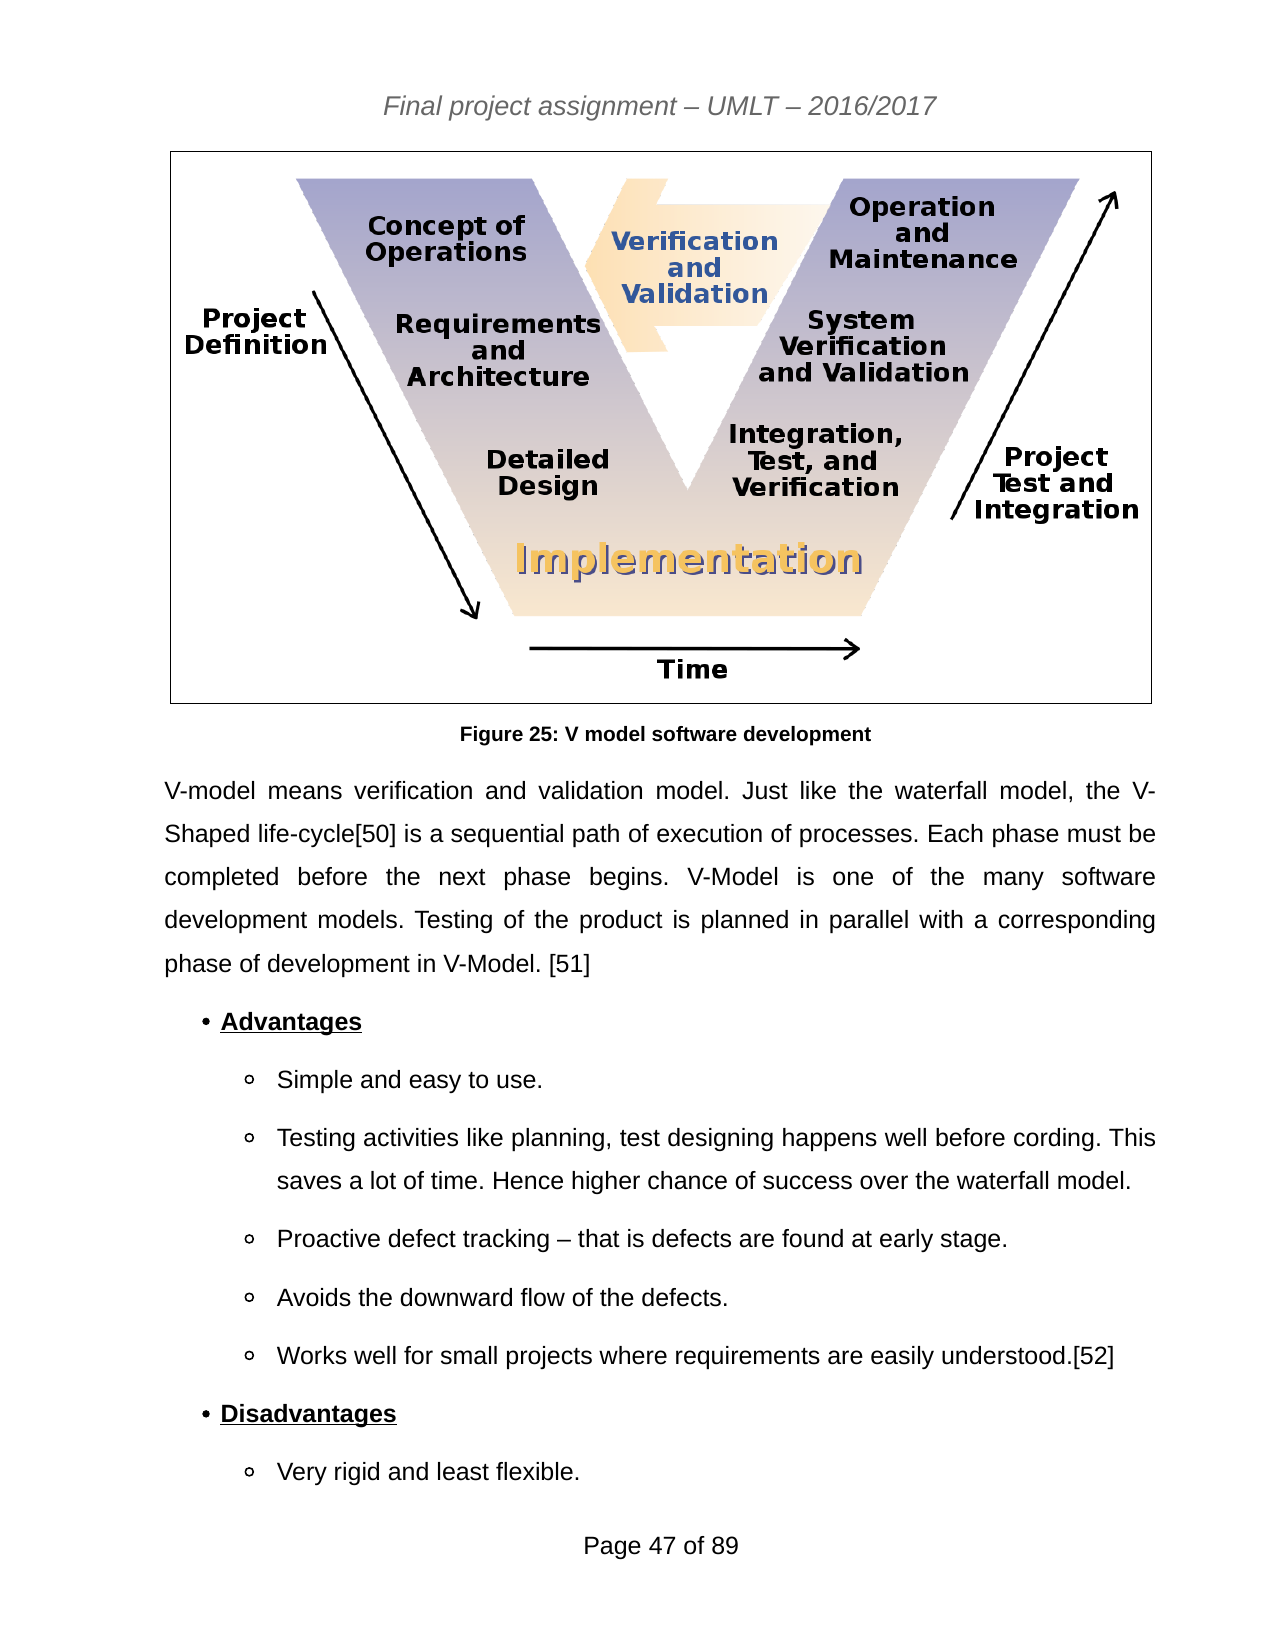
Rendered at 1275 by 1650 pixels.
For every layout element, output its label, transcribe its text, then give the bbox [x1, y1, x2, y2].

list Simple and easy to use. [239, 1065, 1158, 1094]
list Testing activities like planning, test designing happens well before cording. This saves a lot of time. Hence higher chance of success over the waterfall model. [239, 1123, 1158, 1195]
list Disadvantages [202, 1399, 1158, 1428]
list Advantages [202, 1007, 1158, 1036]
list Proactive defect tracking – that is defects are found at early stage. [239, 1224, 1158, 1253]
list Avoids the downward flow of the defects. [239, 1283, 1158, 1312]
list Works well for small projects where requirements are easily understood.[52] [239, 1341, 1158, 1370]
list Very rigid and least flexible. [239, 1457, 1158, 1486]
picture [173, 154, 1149, 701]
text V-model means verification and validation model. Just like the waterfall model, the V-Shaped life-cycle[50] is a sequential path of execution of processes. Each phase must be completed before the next phase begins. V-Model is one of the many software development models. Testing of the product is planned in parallel with a corresponding phase of development in V-Model. [51] [164, 776, 1158, 977]
text Figure 25: V model software development [164, 151, 1158, 747]
